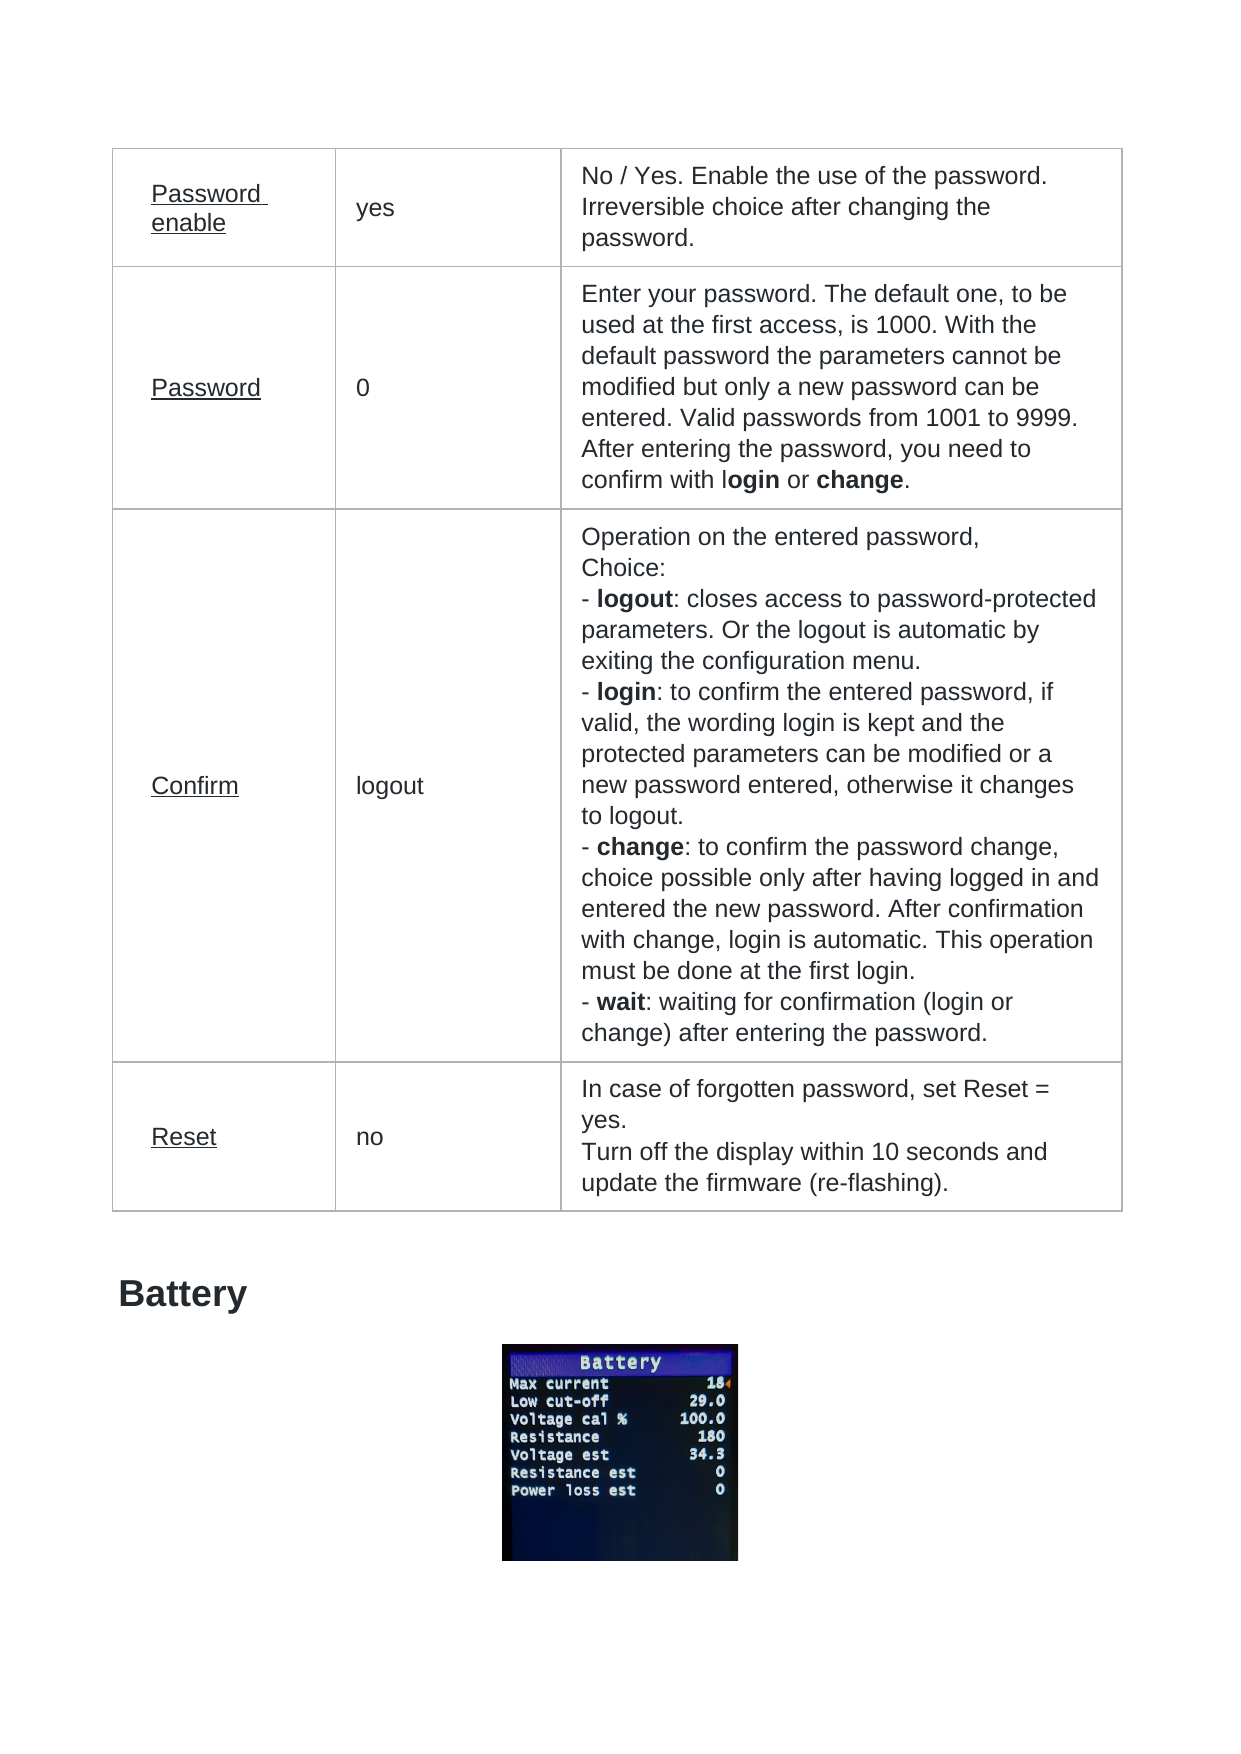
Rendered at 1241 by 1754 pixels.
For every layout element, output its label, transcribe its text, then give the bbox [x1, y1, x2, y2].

table_cell No / Yes. Enable the use of the password. Irreversible choice after changing the password. [562, 149, 1121, 266]
text Battery [118, 1271, 1122, 1314]
table_cell 0 [336, 267, 560, 508]
table_cell no [336, 1063, 560, 1210]
table_cell Password [113, 267, 335, 508]
table_cell logout [336, 510, 560, 1061]
table_cell Confirm [113, 510, 335, 1061]
table_cell Enter your password. The default one, to be used at the first access, is 1000. With the default password the parameters cannot be modified but only a new password can be entered. Valid passwords from 1001 to 9999. After entering the password, you need to confirm with login or change. [562, 267, 1121, 508]
picture [502, 1344, 739, 1561]
table_cell In case of forgotten password, set Reset = yes. Turn off the display within 10 seconds and update the firmware (re-flashing). [562, 1063, 1121, 1210]
table_cell Reset [113, 1063, 335, 1210]
table_cell Operation on the entered password, Choice: - logout: closes access to password-protected parameters. Or the logout is automatic by exiting the configuration menu. - login: to confirm the entered password, if valid, the wording login is kept and the protected parameters can be modified or a new password entered, otherwise it changes to logout. - change: to confirm the password change, choice possible only after having logged in and entered the new password. After confirmation with change, login is automatic. This operation must be done at the first login. - wait: waiting for confirmation (login or change) after entering the password. [562, 510, 1121, 1061]
table_cell Password enable [113, 149, 335, 266]
table_cell yes [336, 149, 560, 266]
